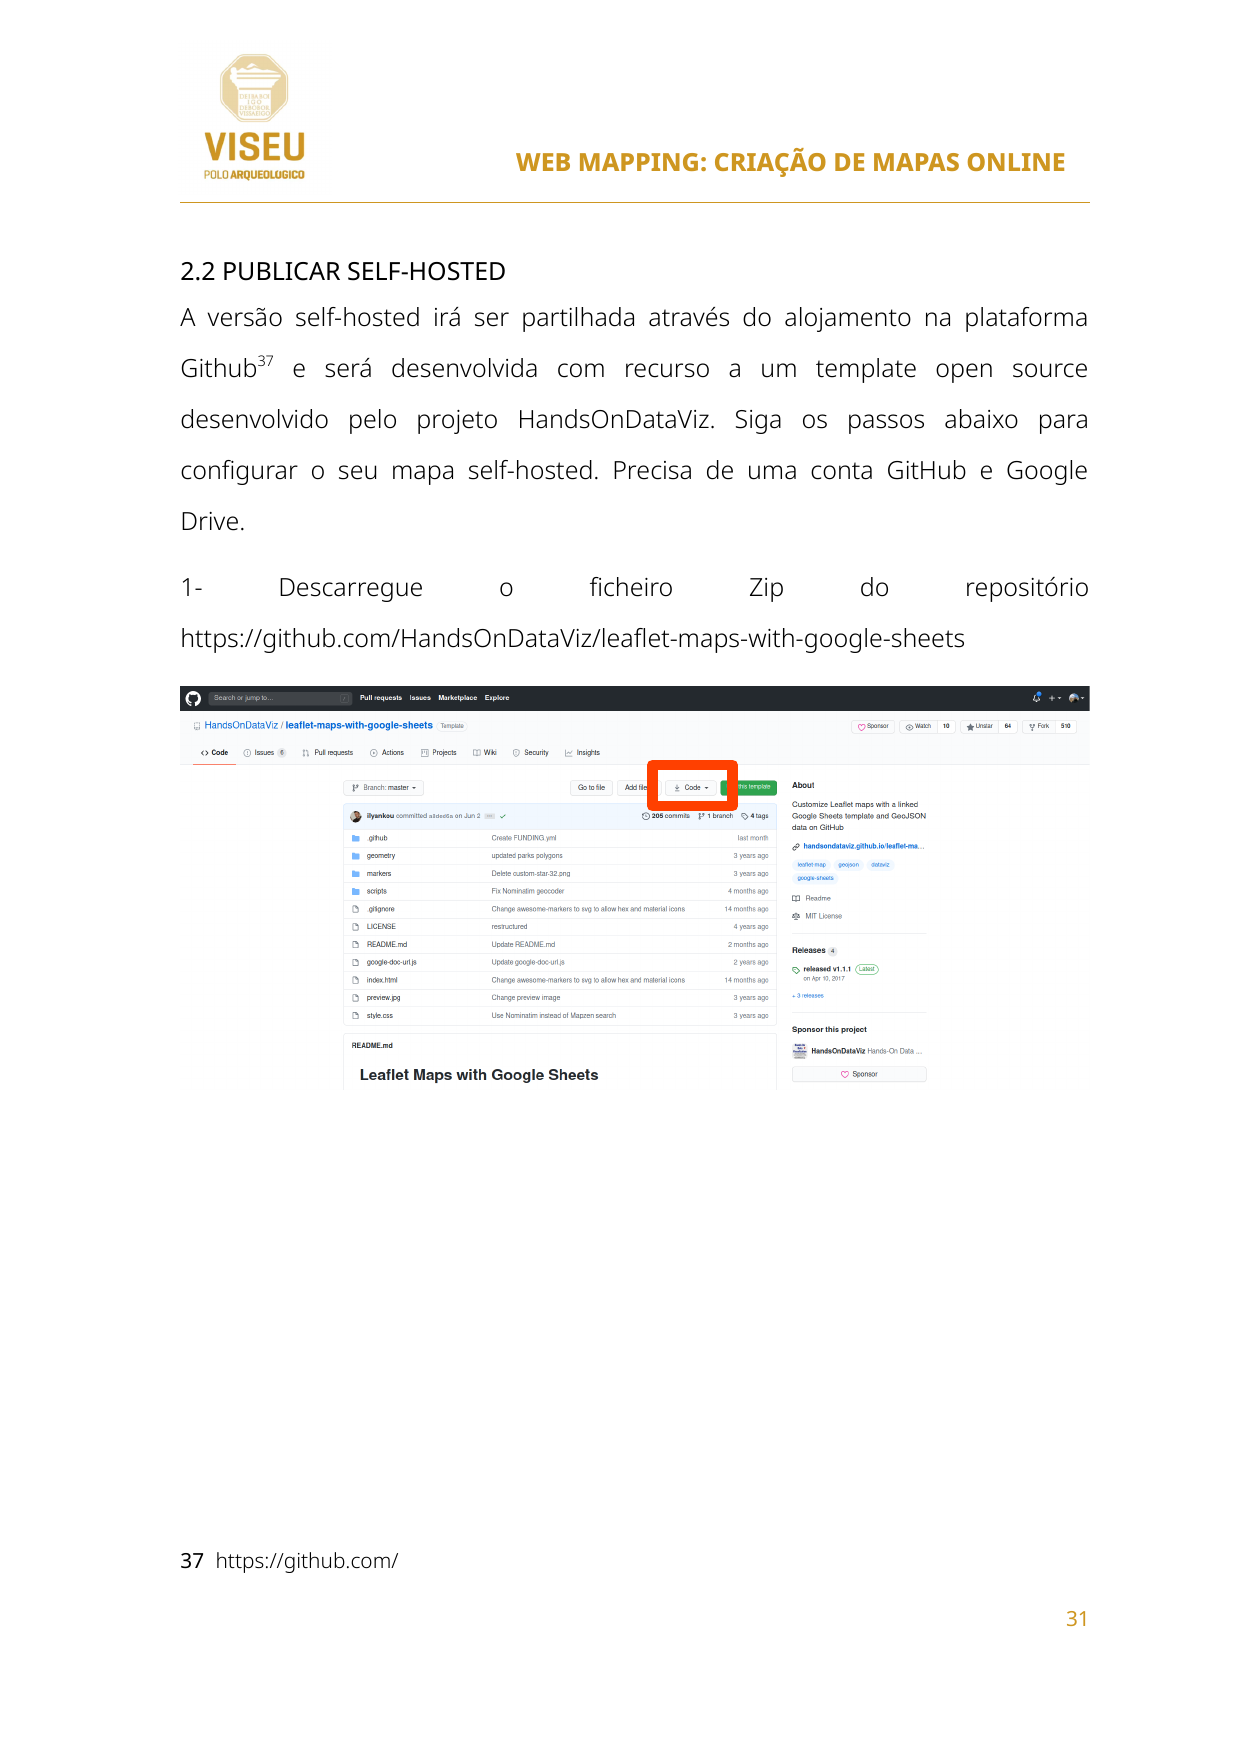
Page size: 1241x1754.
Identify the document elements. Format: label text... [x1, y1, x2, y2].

text 1- Descarregue o ficheiro Zip do repositório https://github.com/HandsOnDataViz/leaflet-maps-with-google-sheets [180, 569, 1090, 655]
subtitle 2.2 Publicar self-hosted [180, 253, 1090, 287]
picture [180, 686, 1090, 1090]
text A versão self-hosted irá ser partilhada através do alojamento na plataforma Github e será desenvolvida com recurso a um template open source desenvolvido pelo projeto HandsOnDataViz. Siga os passos abaixo para configurar o seu mapa self-hosted. Precisa de uma conta GitHub e Google Drive. [180, 300, 1090, 538]
text https://github.com/ [180, 1547, 1090, 1575]
